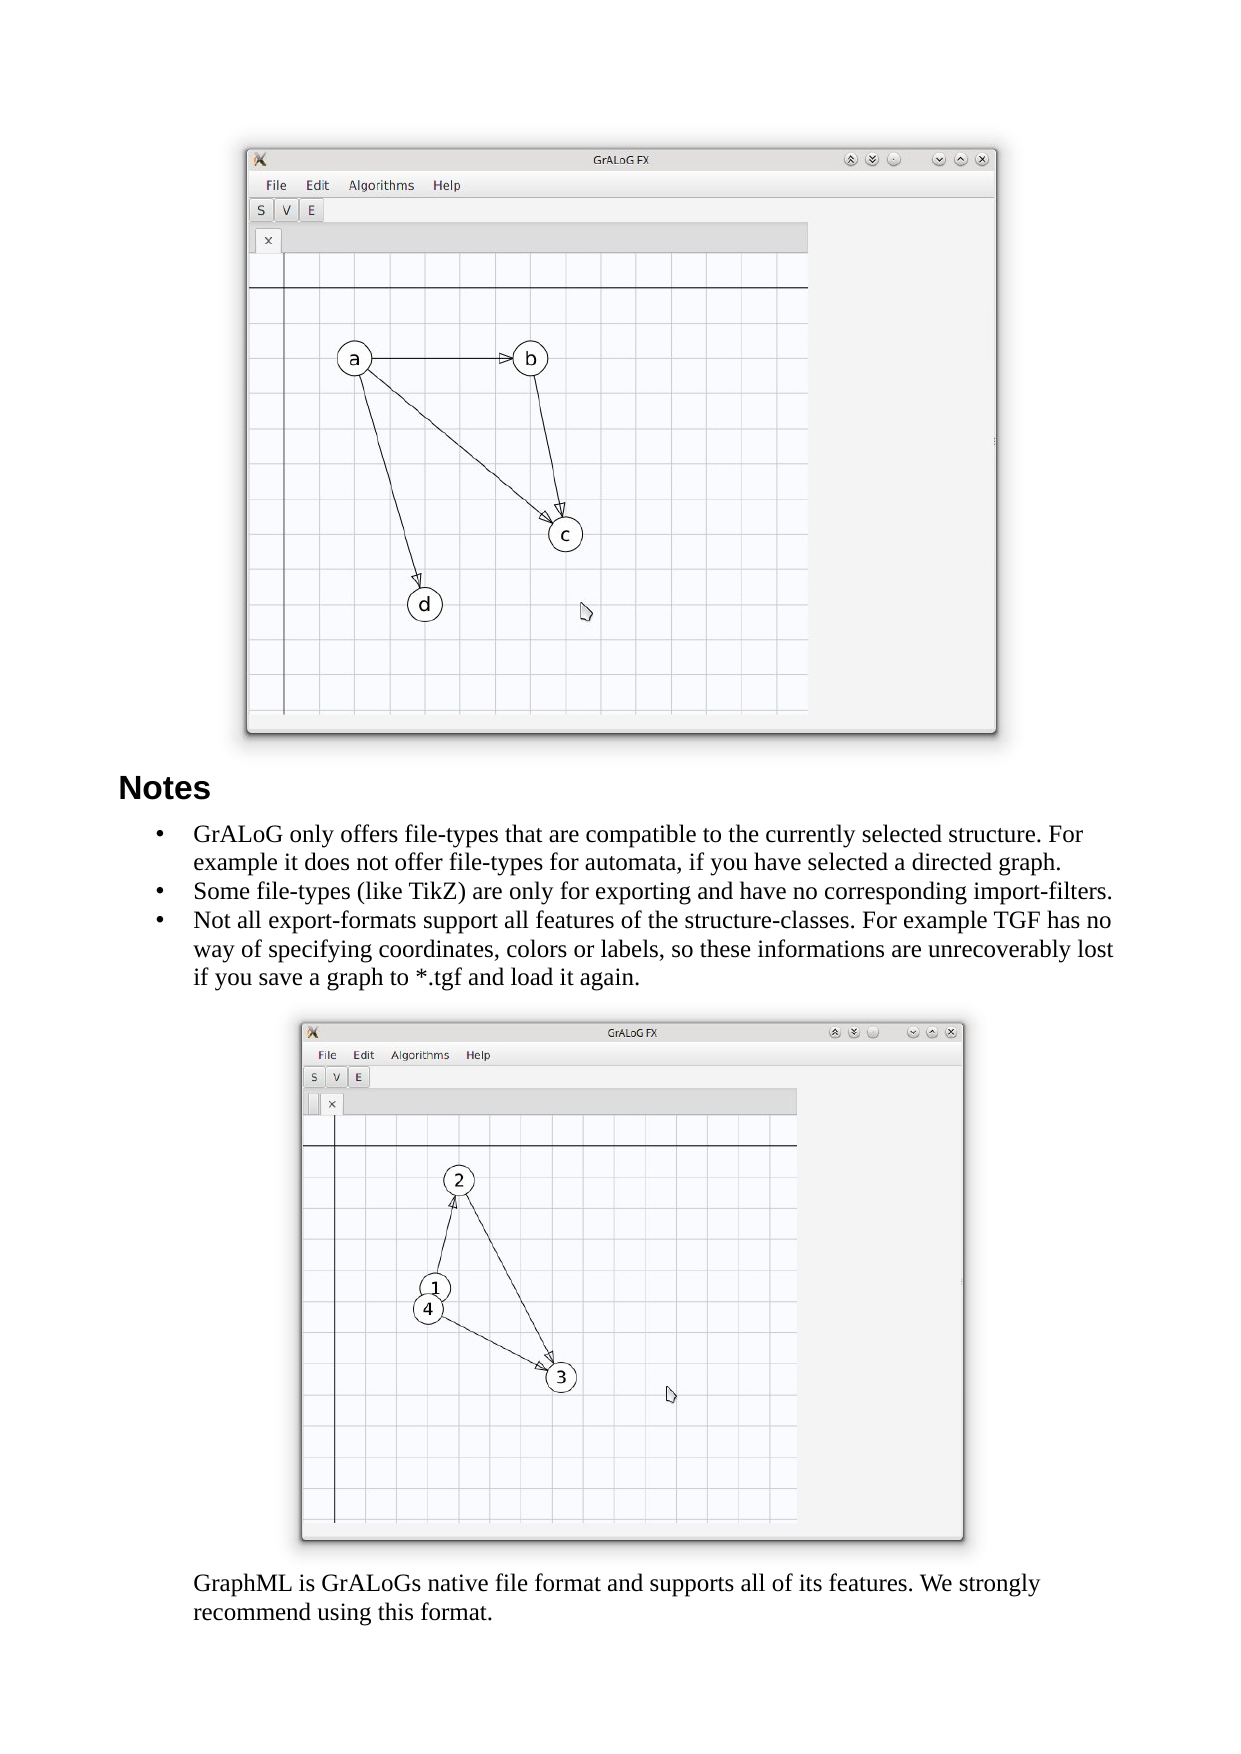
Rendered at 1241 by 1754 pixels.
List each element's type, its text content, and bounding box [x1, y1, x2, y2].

subtitle Some file-types (like TikZ) are only for exporting and have no corresponding import-filters. [156, 876, 1122, 905]
picture [275, 1000, 989, 1569]
picture [216, 123, 1024, 768]
subtitle Not all export-formats support all features of the structure-classes. For example TGF has no way of specifying coordinates, colors or labels, so these informations are unrecoverably lost if you save a graph to *.tgf and load it again. GraphML is GrALoGs native file format and supports all of its features. We strongly recommend using this format. [156, 905, 1122, 1626]
subtitle Notes [118, 139, 1122, 806]
subtitle GrALoG only offers file-types that are compatible to the currently selected structure. For example it does not offer file-types for automata, if you have selected a directed graph. [156, 819, 1122, 876]
